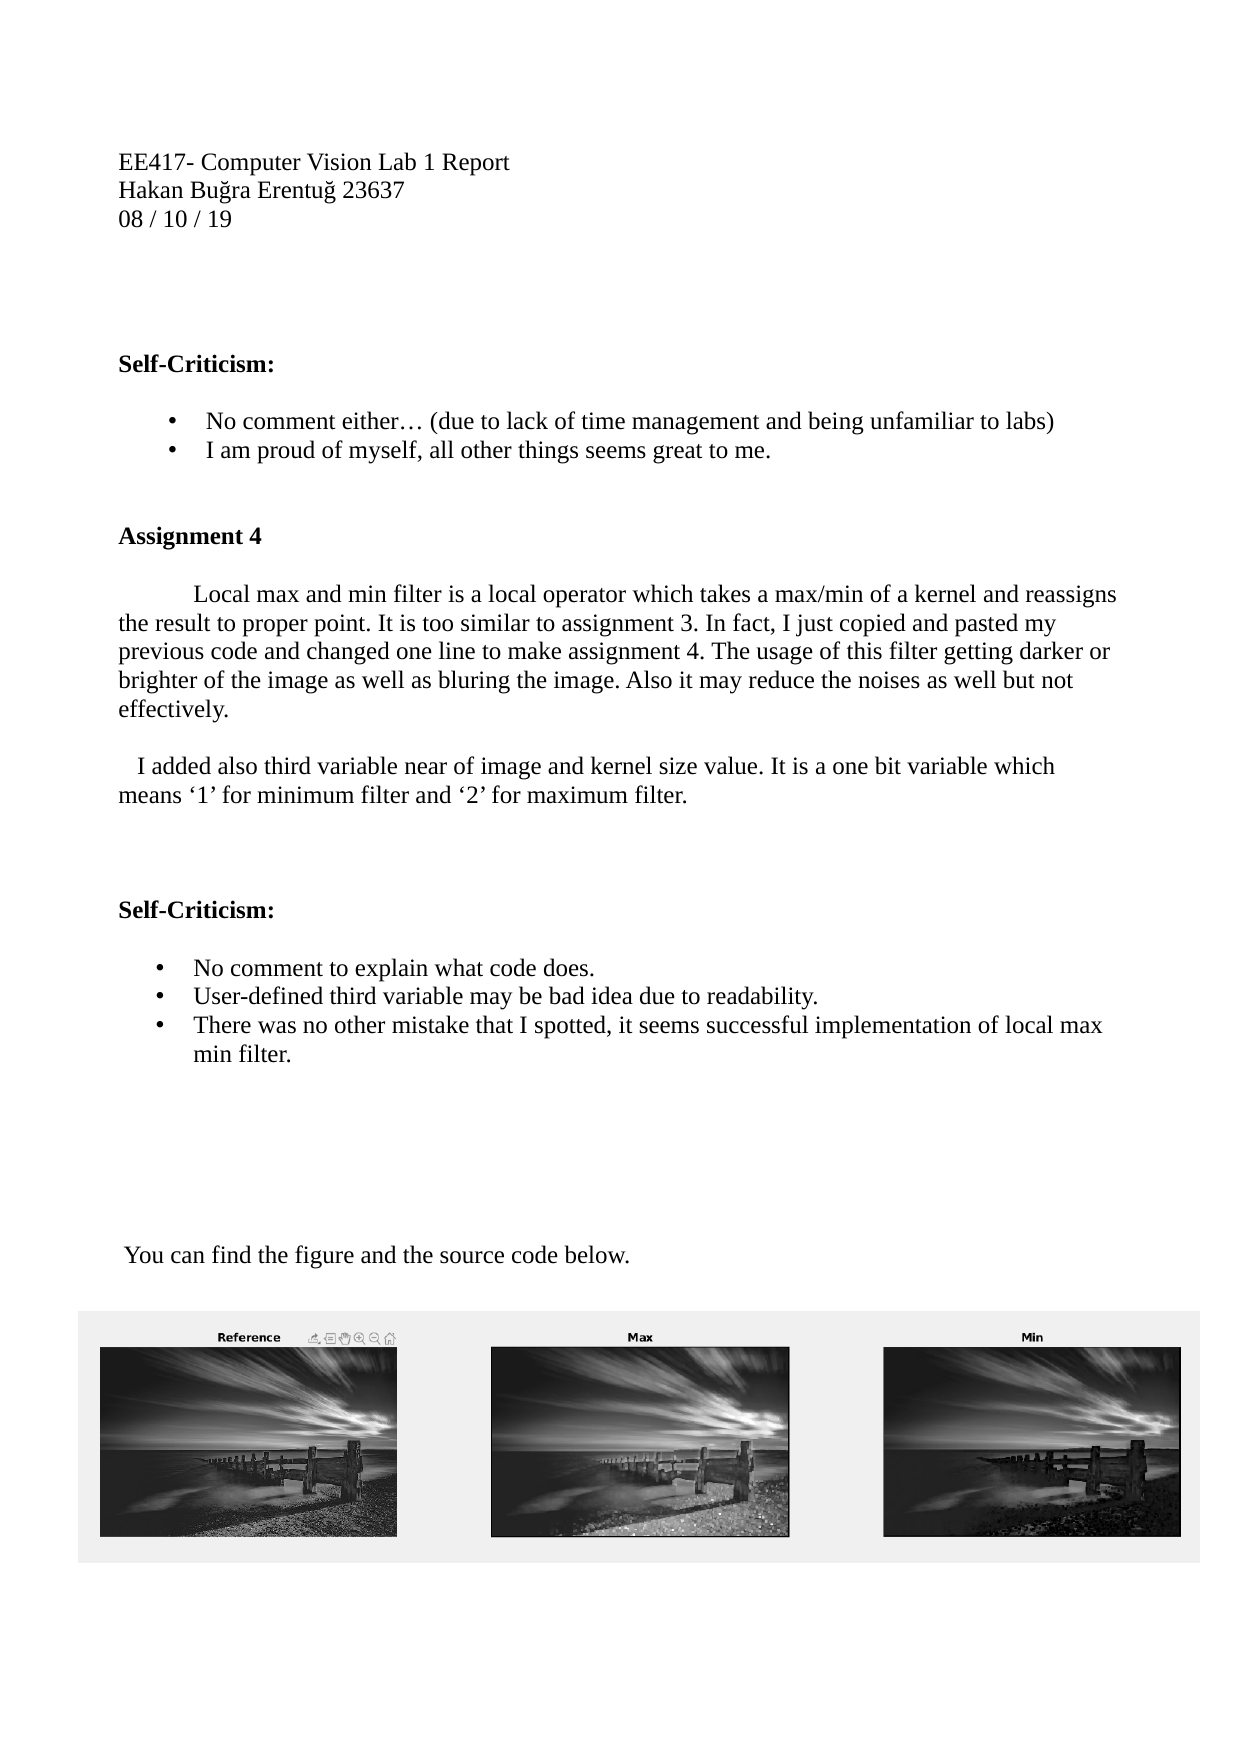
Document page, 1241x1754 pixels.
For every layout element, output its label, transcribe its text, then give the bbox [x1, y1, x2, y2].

text Local max and min filter is a local operator which takes a max/min of a kernel and reassigns the result to proper point. It is too similar to assignment 3. In fact, I just copied and pasted my previous code and changed one line to make assignment 4. The usage of this filter getting darker or brighter of the image as well as bluring the image. Also it may reduce the noises as well but not effectively. I added also third variable near of image and kernel size value. It is a one bit variable which means ‘1’ for minimum filter and ‘2’ for maximum filter. [118, 579, 1122, 809]
text Assignment 4 [118, 521, 1122, 550]
list I am proud of myself, all other things seems great to me. [168, 435, 1122, 464]
list There was no other mistake that I spotted, it seems successful implementation of local max min filter. [156, 1010, 1122, 1068]
text You can find the figure and the source code below. [118, 1240, 1122, 1269]
text Self-Criticism: [118, 349, 1122, 378]
list No comment either… (due to lack of time management and being unfamiliar to labs) [168, 406, 1122, 435]
list No comment to explain what code does. [156, 953, 1122, 981]
list User-defined third variable may be bad idea due to readability. [156, 981, 1122, 1010]
text Self-Criticism: [118, 895, 1122, 924]
picture [77, 1311, 1200, 1563]
